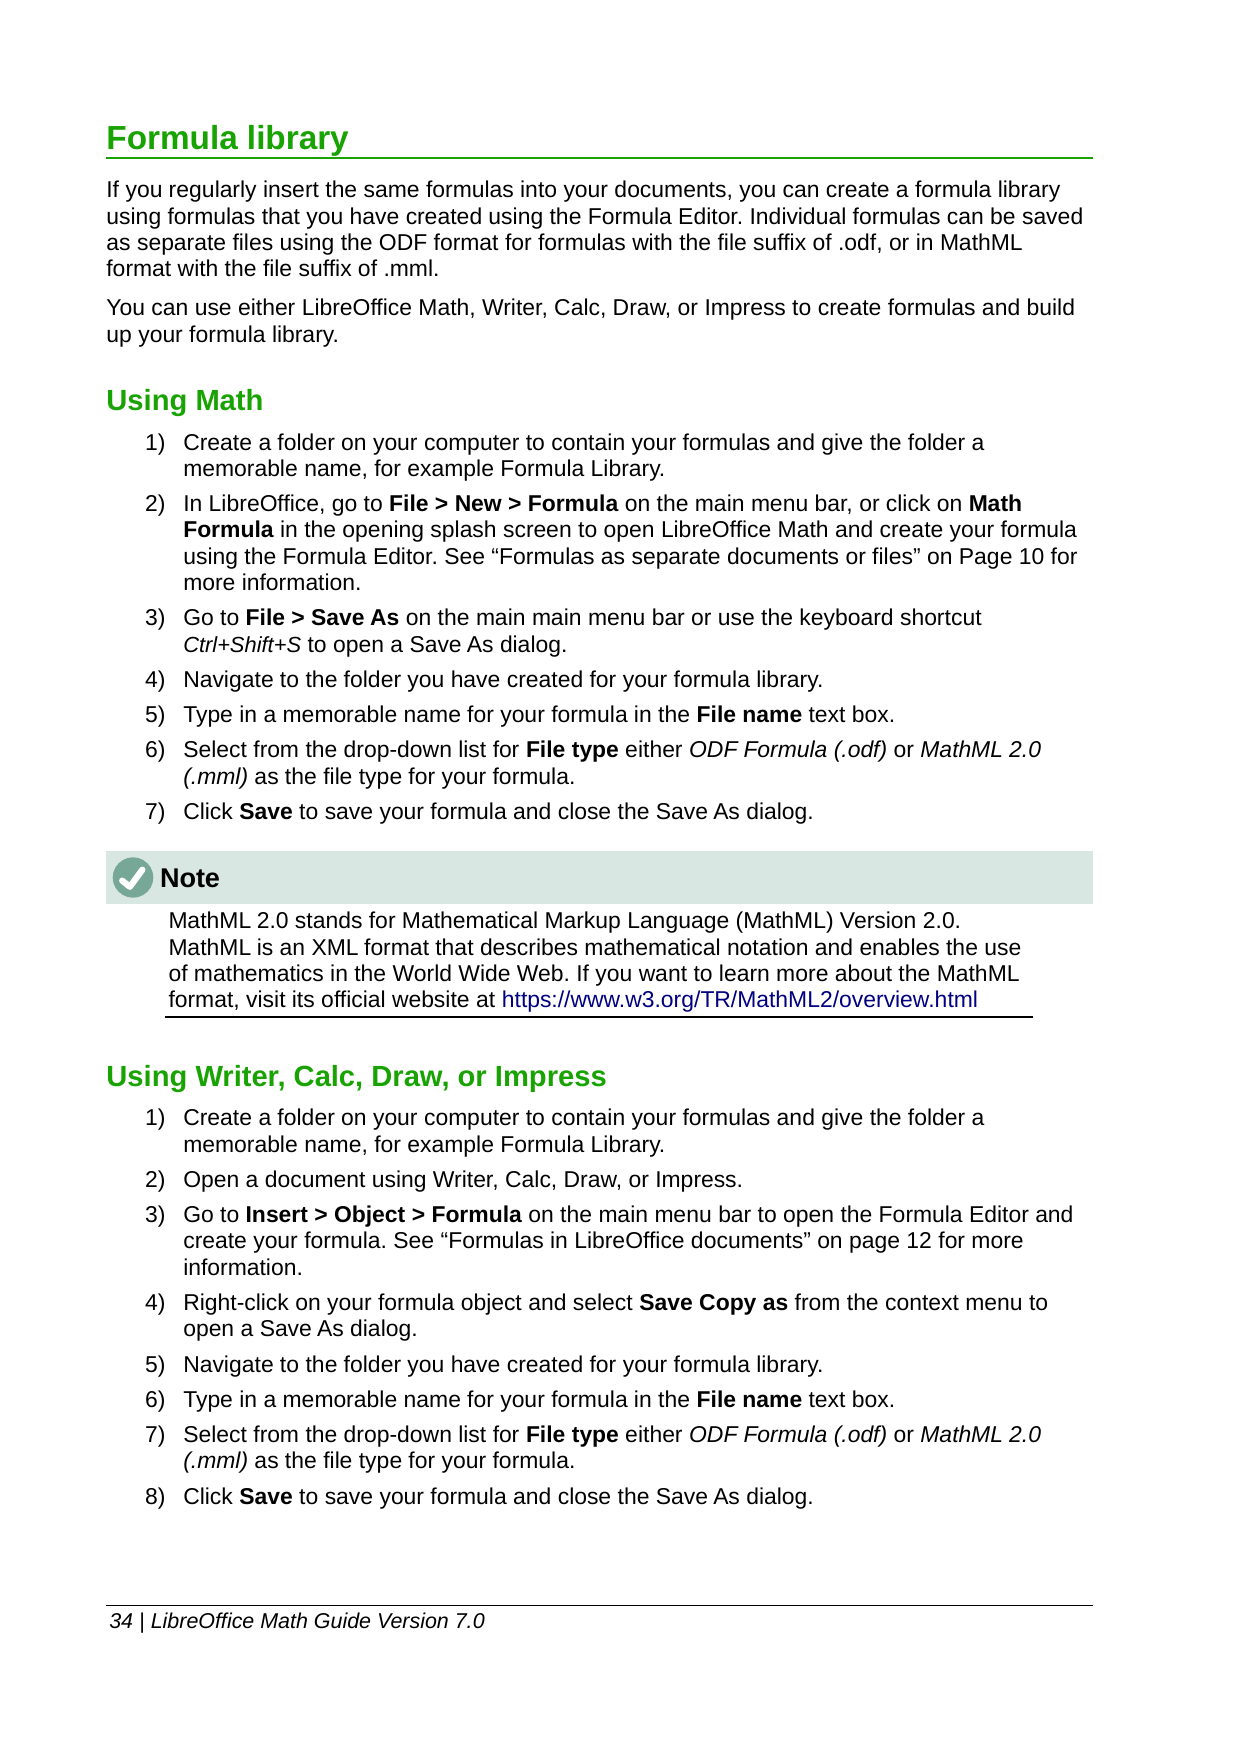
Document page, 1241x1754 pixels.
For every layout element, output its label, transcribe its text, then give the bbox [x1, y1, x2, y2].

list Click Save to save your formula and close the Save As dialog. [165, 1483, 1093, 1509]
subtitle Formula library [106, 118, 1093, 157]
list In LibreOffice, go to File > New > Formula on the main menu bar, or click on Math Formula in the opening splash screen to open LibreOffice Math and create your formula using the Formula Editor. See “Formulas as separate documents or files” on Page 10 for more information. [165, 490, 1093, 595]
list Select from the drop-down list for File type either ODF Formula (.odf) or MathML 2.0 (.mml) as the file type for your formula. [165, 736, 1093, 789]
text MathML 2.0 stands for Mathematical Markup Language (MathML) Version 2.0. MathML is an XML format that describes mathematical notation and enables the use of mathematics in the World Wide Web. If you want to learn more about the MathML format, visit its official website at https://www.w3.org/TR/MathML2/overview.html [165, 904, 1033, 1016]
list Select from the drop-down list for File type either ODF Formula (.odf) or MathML 2.0 (.mml) as the file type for your formula. [165, 1421, 1093, 1474]
list Create a folder on your computer to contain your formulas and give the folder a memorable name, for example Formula Library. [165, 428, 1093, 481]
list Open a document using Writer, Calc, Draw, or Impress. [165, 1166, 1093, 1192]
list Click Save to save your formula and close the Save As dialog. [165, 798, 1093, 824]
text You can use either LibreOffice Math, Writer, Calc, Draw, or Impress to create formulas and build up your formula library. [106, 294, 1093, 347]
text If you regularly insert the same formulas into your documents, you can create a formula library using formulas that you have created using the Formula Editor. Individual formulas can be saved as separate files using the ODF format for formulas with the file suffix of .odf, or in MathML format with the file suffix of .mml. [106, 176, 1093, 282]
subtitle Using Math [106, 383, 1093, 417]
subtitle Using Writer, Calc, Draw, or Impress [106, 1059, 1093, 1093]
list Go to File > Save As on the main main menu bar or use the keyboard shortcut Ctrl+Shift+S to open a Save As dialog. [165, 604, 1093, 657]
list Type in a memorable name for your formula in the File name text box. [165, 1386, 1093, 1412]
list Type in a memorable name for your formula in the File name text box. [165, 701, 1093, 727]
list Navigate to the folder you have created for your formula library. [165, 666, 1093, 692]
list Go to Insert > Object > Formula on the main menu bar to open the Formula Editor and create your formula. See “Formulas in LibreOffice documents” on page 12 for more information. [165, 1201, 1093, 1280]
subtitle Note [106, 851, 1093, 904]
list Create a folder on your computer to contain your formulas and give the folder a memorable name, for example Formula Library. [165, 1104, 1093, 1157]
list Right-click on your formula object and select Save Copy as from the context menu to open a Save As dialog. [165, 1289, 1093, 1342]
list Navigate to the folder you have created for your formula library. [165, 1351, 1093, 1377]
